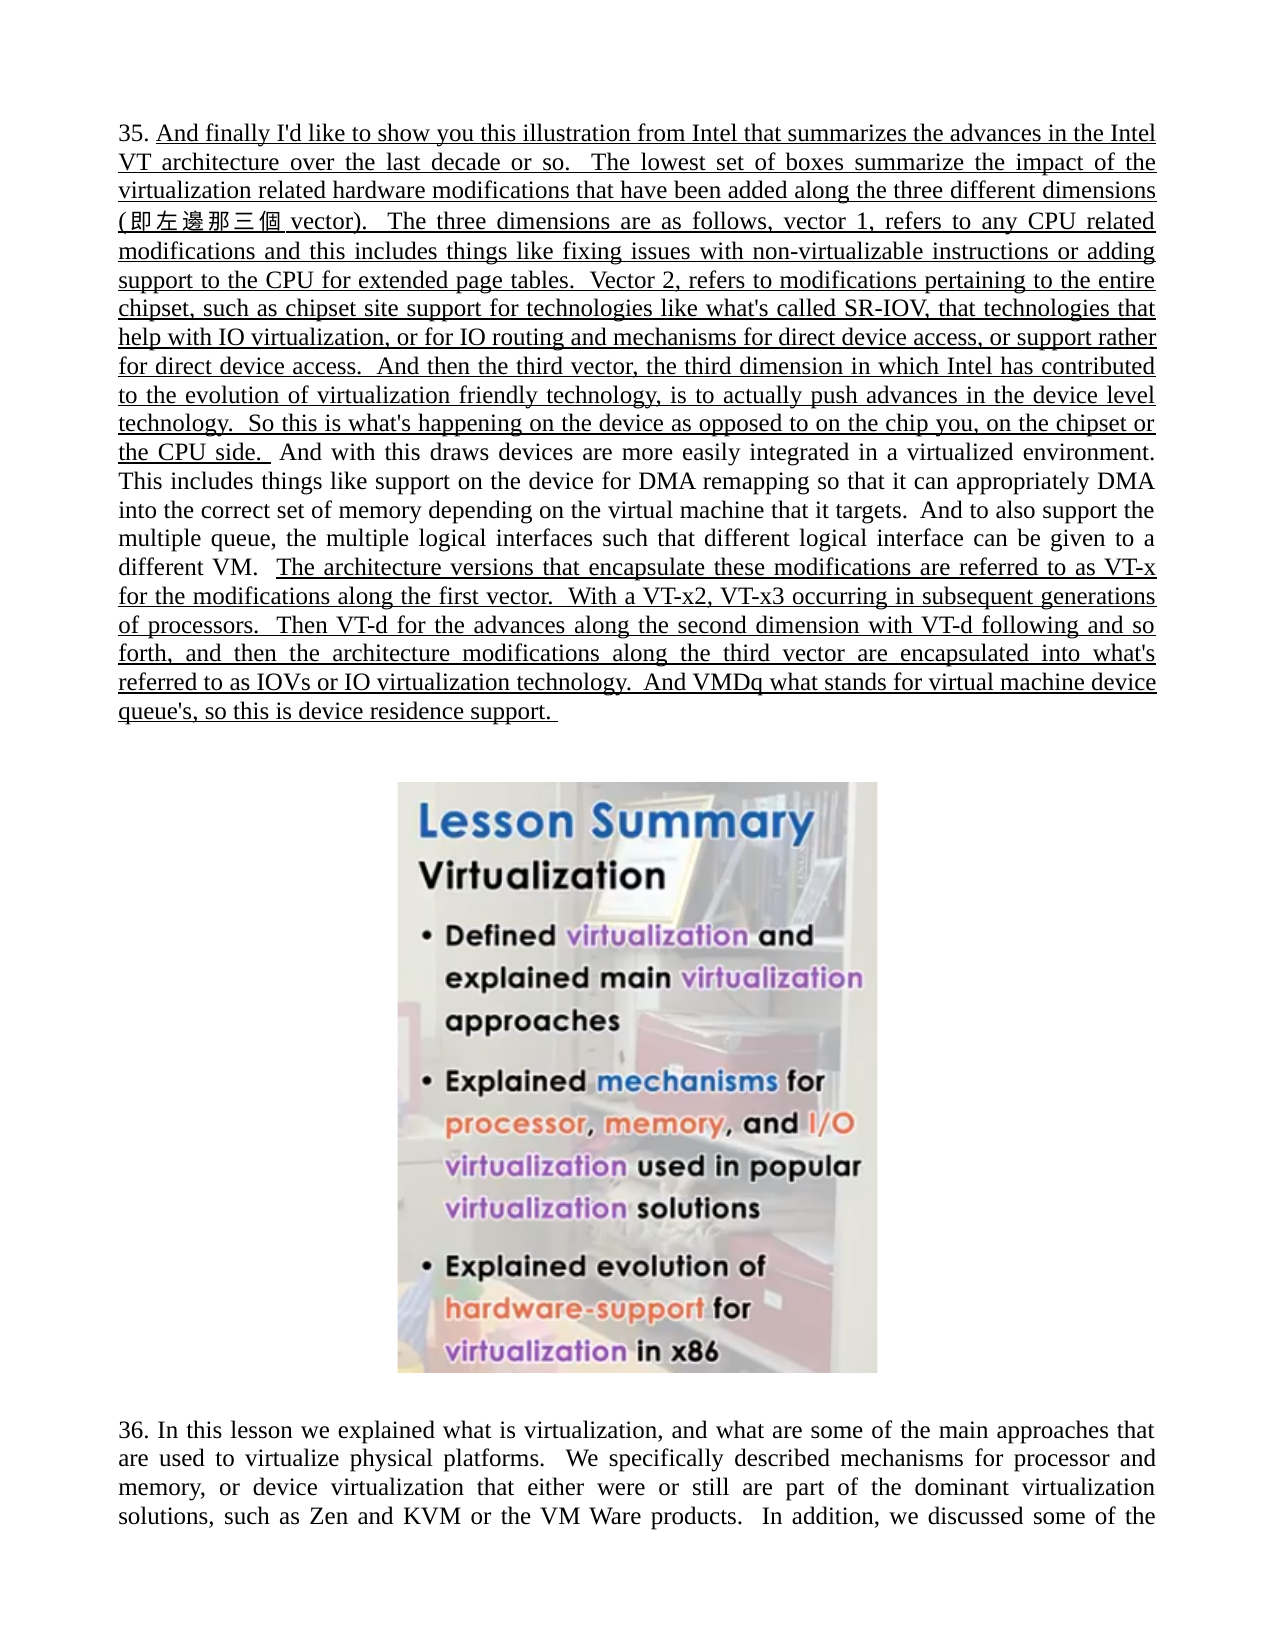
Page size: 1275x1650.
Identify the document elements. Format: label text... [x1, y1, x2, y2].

text of processors. Then VT-d for the advances along the second dimension with VT-d following and so forth, and then the architecture modifications along the third vector are encapsulated into what's referred to as IOVs or IO virtualization technology. And VMDq what stands for virtual machine device [118, 607, 1157, 692]
text 36. In this lesson we explained what is virtualization, and what are some of the main approaches that are used to virtualize physical platforms. We specifically described mechanisms for processor and memory, or device virtualization that either were or still are part of the dominant virtualization solutions, such as Zen and KVM or the VM Ware products. In addition, we discussed some of the [118, 1415, 1157, 1530]
picture [397, 782, 878, 1373]
text 35. And finally I'd like to show you this illustration from Intel that summarizes the advances in the Intel VT architecture over the last decade or so. The lowest set of boxes summarize the impact of the [118, 118, 1157, 172]
text queue's, so this is device residence support. [118, 694, 1157, 725]
text (即左邊那三個vector). The three dimensions are as follows, vector 1, refers to any CPU related modifications and this includes things like fixing issues with non-virtualizable instructions or adding support to the CPU for extended page tables. Vector 2, refers to modifications pertaining to the entire chipset, such as chipset site support for technologies like what's called SR-IOV, that technologies that help with IO virtualization, or for IO routing and mechanisms for direct device access, or support rather [118, 202, 1157, 347]
text for direct device access. And then the third vector, the third dimension in which Intel has contributed to the evolution of virtualization friendly technology, is to actually push advances in the device level technology. So this is what's happening on the device as opposed to on the chip you, on the chipset or the CPU side. And with this draws devices are more easily integrated in a virtualized environment. This includes things like support on the device for DMA remapping so that it can appropriately DMA into the correct set of memory depending on the virtual machine that it targets. And to also support the multiple queue, the multiple logical interfaces such that different logical interface can be given to a different VM. The architecture versions that encapsulate these modifications are referred to as VT-x for the modifications along the first vector. With a VT-x2, VT-x3 occurring in subsequent generations [118, 349, 1157, 606]
text virtualization related hardware modifications that have been added along the three different dimensions [118, 173, 1157, 201]
